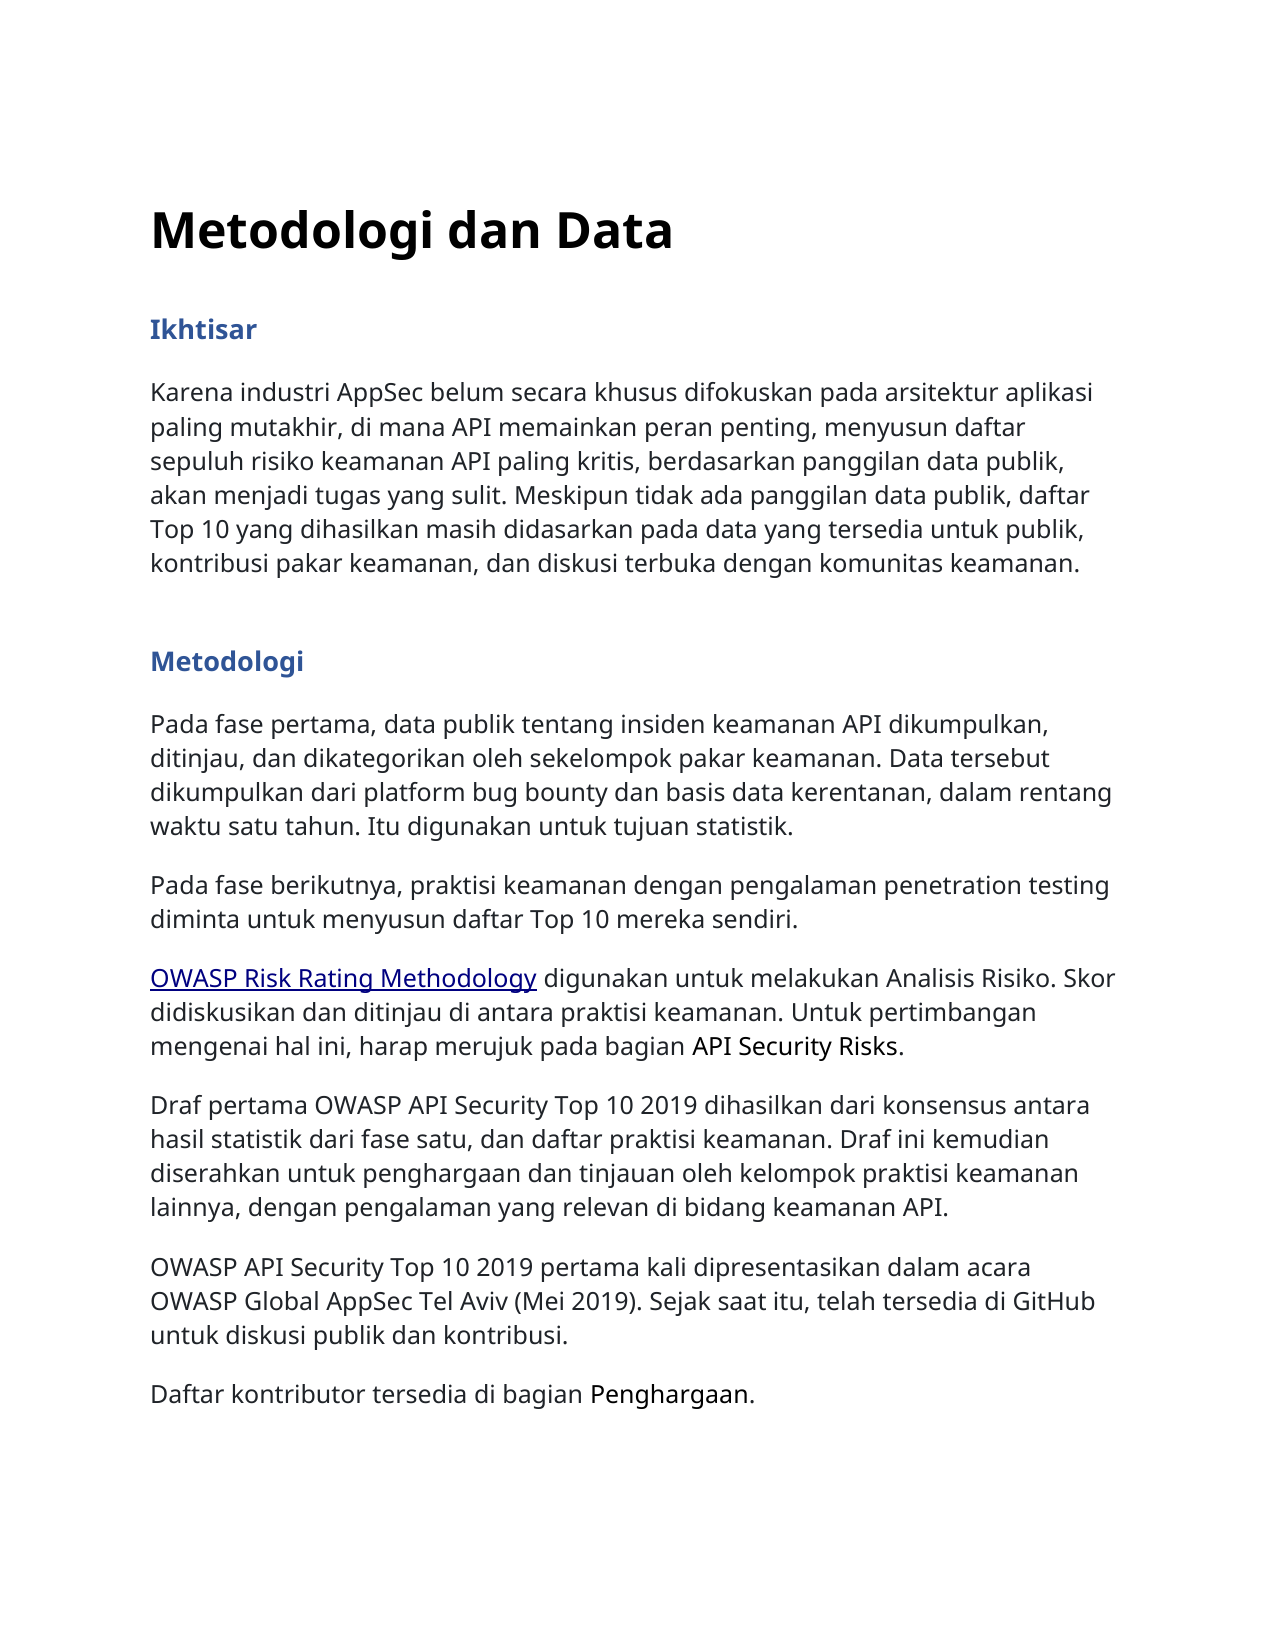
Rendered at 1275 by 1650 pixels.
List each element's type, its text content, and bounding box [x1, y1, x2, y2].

subtitle Ikhtisar [150, 311, 1125, 348]
text OWASP API Security Top 10 2019 pertama kali dipresentasikan dalam acara OWASP Global AppSec Tel Aviv (Mei 2019). Sejak saat itu, telah tersedia di GitHub untuk diskusi publik dan kontribusi. [150, 1249, 1125, 1351]
text Daftar kontributor tersedia di bagian Penghargaan. [150, 1376, 1125, 1410]
subtitle Metodologi dan Data [150, 195, 1125, 263]
text Draf pertama OWASP API Security Top 10 2019 dihasilkan dari konsensus antara hasil statistik dari fase satu, dan daftar praktisi keamanan. Draf ini kemudian diserahkan untuk penghargaan dan tinjauan oleh kelompok praktisi keamanan lainnya, dengan pengalaman yang relevan di bidang keamanan API. [150, 1088, 1125, 1224]
text Pada fase pertama, data publik tentang insiden keamanan API dikumpulkan, ditinjau, dan dikategorikan oleh sekelompok pakar keamanan. Data tersebut dikumpulkan dari platform bug bounty dan basis data kerentanan, dalam rentang waktu satu tahun. Itu digunakan untuk tujuan statistik. [150, 706, 1125, 843]
text OWASP Risk Rating Methodology digunakan untuk melakukan Analisis Risiko. Skor didiskusikan dan ditinjau di antara praktisi keamanan. Untuk pertimbangan mengenai hal ini, harap merujuk pada bagian API Security Risks. [150, 961, 1125, 1063]
text Pada fase berikutnya, praktisi keamanan dengan pengalaman penetration testing diminta untuk menyusun daftar Top 10 mereka sendiri. [150, 868, 1125, 936]
subtitle Metodologi [150, 642, 1125, 679]
text Karena industri AppSec belum secara khusus difokuskan pada arsitektur aplikasi paling mutakhir, di mana API memainkan peran penting, menyusun daftar sepuluh risiko keamanan API paling kritis, berdasarkan panggilan data publik, akan menjadi tugas yang sulit. Meskipun tidak ada panggilan data publik, daftar Top 10 yang dihasilkan masih didasarkan pada data yang tersedia untuk publik, kontribusi pakar keamanan, dan diskusi terbuka dengan komunitas keamanan. [150, 375, 1125, 579]
